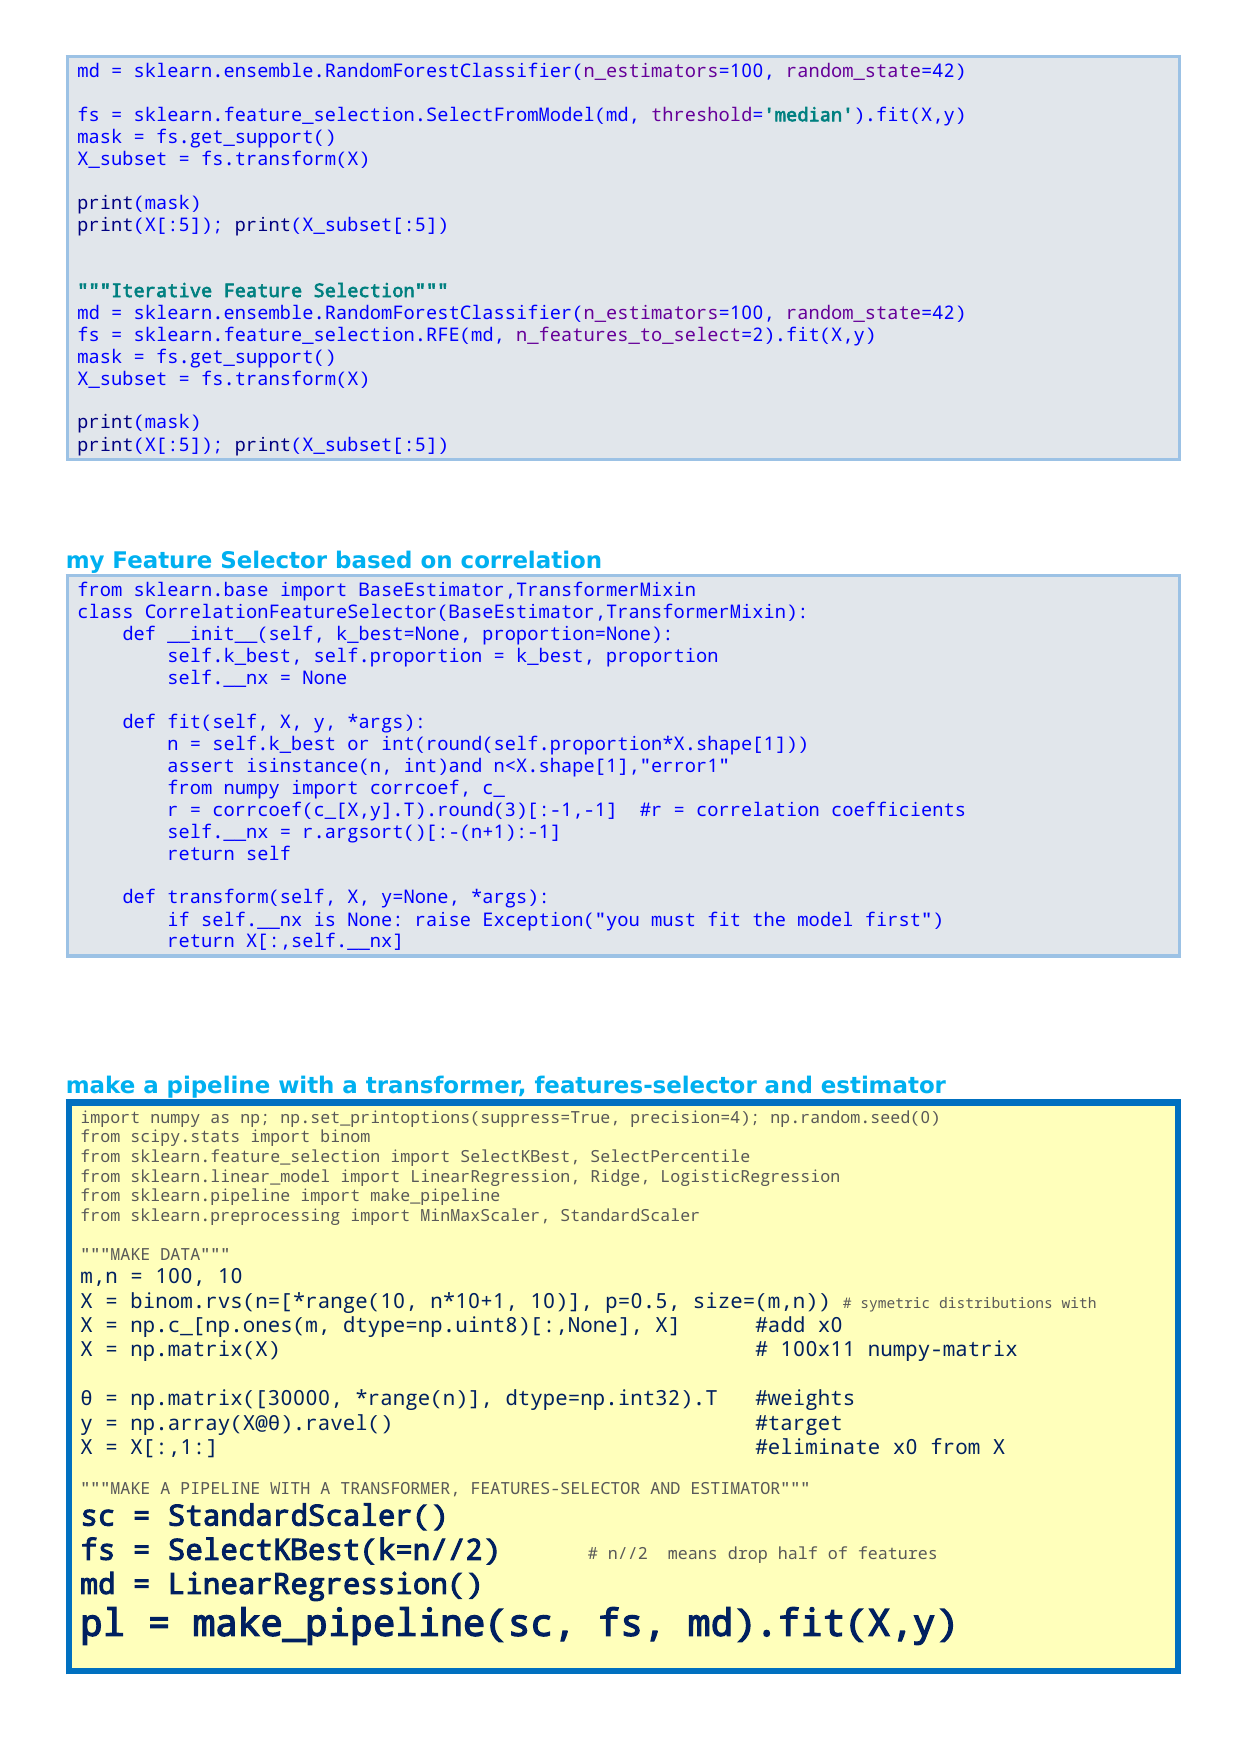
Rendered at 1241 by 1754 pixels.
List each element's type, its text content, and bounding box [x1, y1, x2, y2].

text def fit(self, X, y, *args): [69, 706, 1178, 727]
text X = binom.rvs(n=[*range(10, n*10+1, 10)], p=0.5, size=(m,n)) # symetric distributions with [72, 1280, 1175, 1305]
text self.__nx = r.argsort()[:-(n+1):-1] [69, 815, 1178, 837]
text return self [69, 837, 1178, 859]
text from sklearn.pipeline import make_pipeline [72, 1178, 1175, 1197]
text m,n = 100, 10 [72, 1256, 1175, 1280]
text sc = StandardScaler() [72, 1490, 1175, 1524]
text r = corrcoef(c_[X,y].T).round(3)[:-1,-1] #r = correlation coefficients [69, 793, 1178, 815]
text def __init__(self, k_best=None, proportion=None): [69, 618, 1178, 639]
text from sklearn.linear_model import LinearRegression, Ridge, LogisticRegression [72, 1158, 1175, 1178]
text n = self.k_best or int(round(self.proportion*X.shape[1])) [69, 727, 1178, 749]
text X = X[:,1:] #eliminate x0 from X [72, 1427, 1175, 1451]
text X = np.matrix(X) # 100x11 numpy-matrix [72, 1329, 1175, 1353]
text fs = SelectKBest(k=n//2) # n//2 means drop half of features [72, 1524, 1175, 1558]
text from sklearn.feature_selection import SelectKBest, SelectPercentile [72, 1138, 1175, 1158]
text if self.__nx is None: raise Exception("you must fit the model first") [69, 903, 1178, 925]
text import numpy as np; np.set_printoptions(suppress=True, precision=4); np.random.seed(0) [72, 1106, 1175, 1119]
title make a pipeline with a transformer, features-selector and estimator [66, 1073, 1181, 1099]
text assert isinstance(n, int)and n<X.shape[1],"error1" [69, 749, 1178, 771]
text return X[:,self.__nx] [69, 925, 1178, 954]
title my Feature Selector based on correlation [66, 547, 1181, 574]
text y = np.array(X@θ).ravel() #target [72, 1402, 1175, 1427]
text md = sklearn.ensemble.RandomForestClassifier(n_estimators=100, random_state=42) fs = sklearn.feature_selection.SelectFromModel(md, threshold='median').fit(X,y) mask = fs.get_support() X_subset = fs.transform(X) print(mask) print(X[:5]); print(X_subset[:5]) """Iterative Feature Selection""" md = sklearn.ensemble.RandomForestClassifier(n_estimators=100, random_state=42) fs = sklearn.feature_selection.RFE(md, n_features_to_select=2).fit(X,y) mask = fs.get_support() X_subset = fs.transform(X) print(mask) print(X[:5]); print(X_subset[:5]) [69, 58, 1178, 458]
text def transform(self, X, y=None, *args): [69, 881, 1178, 903]
text from scipy.stats import binom [72, 1119, 1175, 1138]
text X = np.c_[np.ones(m, dtype=np.uint8)[:,None], X] #add x0 [72, 1305, 1175, 1329]
text from sklearn.base import BaseEstimator,TransformerMixin [69, 577, 1178, 596]
text md = LinearRegression() [72, 1558, 1175, 1593]
text self.k_best, self.proportion = k_best, proportion [69, 639, 1178, 662]
text """MAKE A PIPELINE WITH A TRANSFORMER, FEATURES-SELECTOR AND ESTIMATOR""" [72, 1471, 1175, 1490]
text from sklearn.preprocessing import MinMaxScaler, StandardScaler [72, 1197, 1175, 1217]
text self.__nx = None [69, 662, 1178, 683]
text pl = make_pipeline(sc, fs, md).fit(X,y) [72, 1593, 1175, 1637]
text class CorrelationFeatureSelector(BaseEstimator,TransformerMixin): [69, 596, 1178, 618]
text from numpy import corrcoef, c_ [69, 771, 1178, 793]
text θ = np.matrix([30000, *range(n)], dtype=np.int32).T #weights [72, 1378, 1175, 1402]
text """MAKE DATA""" [72, 1236, 1175, 1256]
